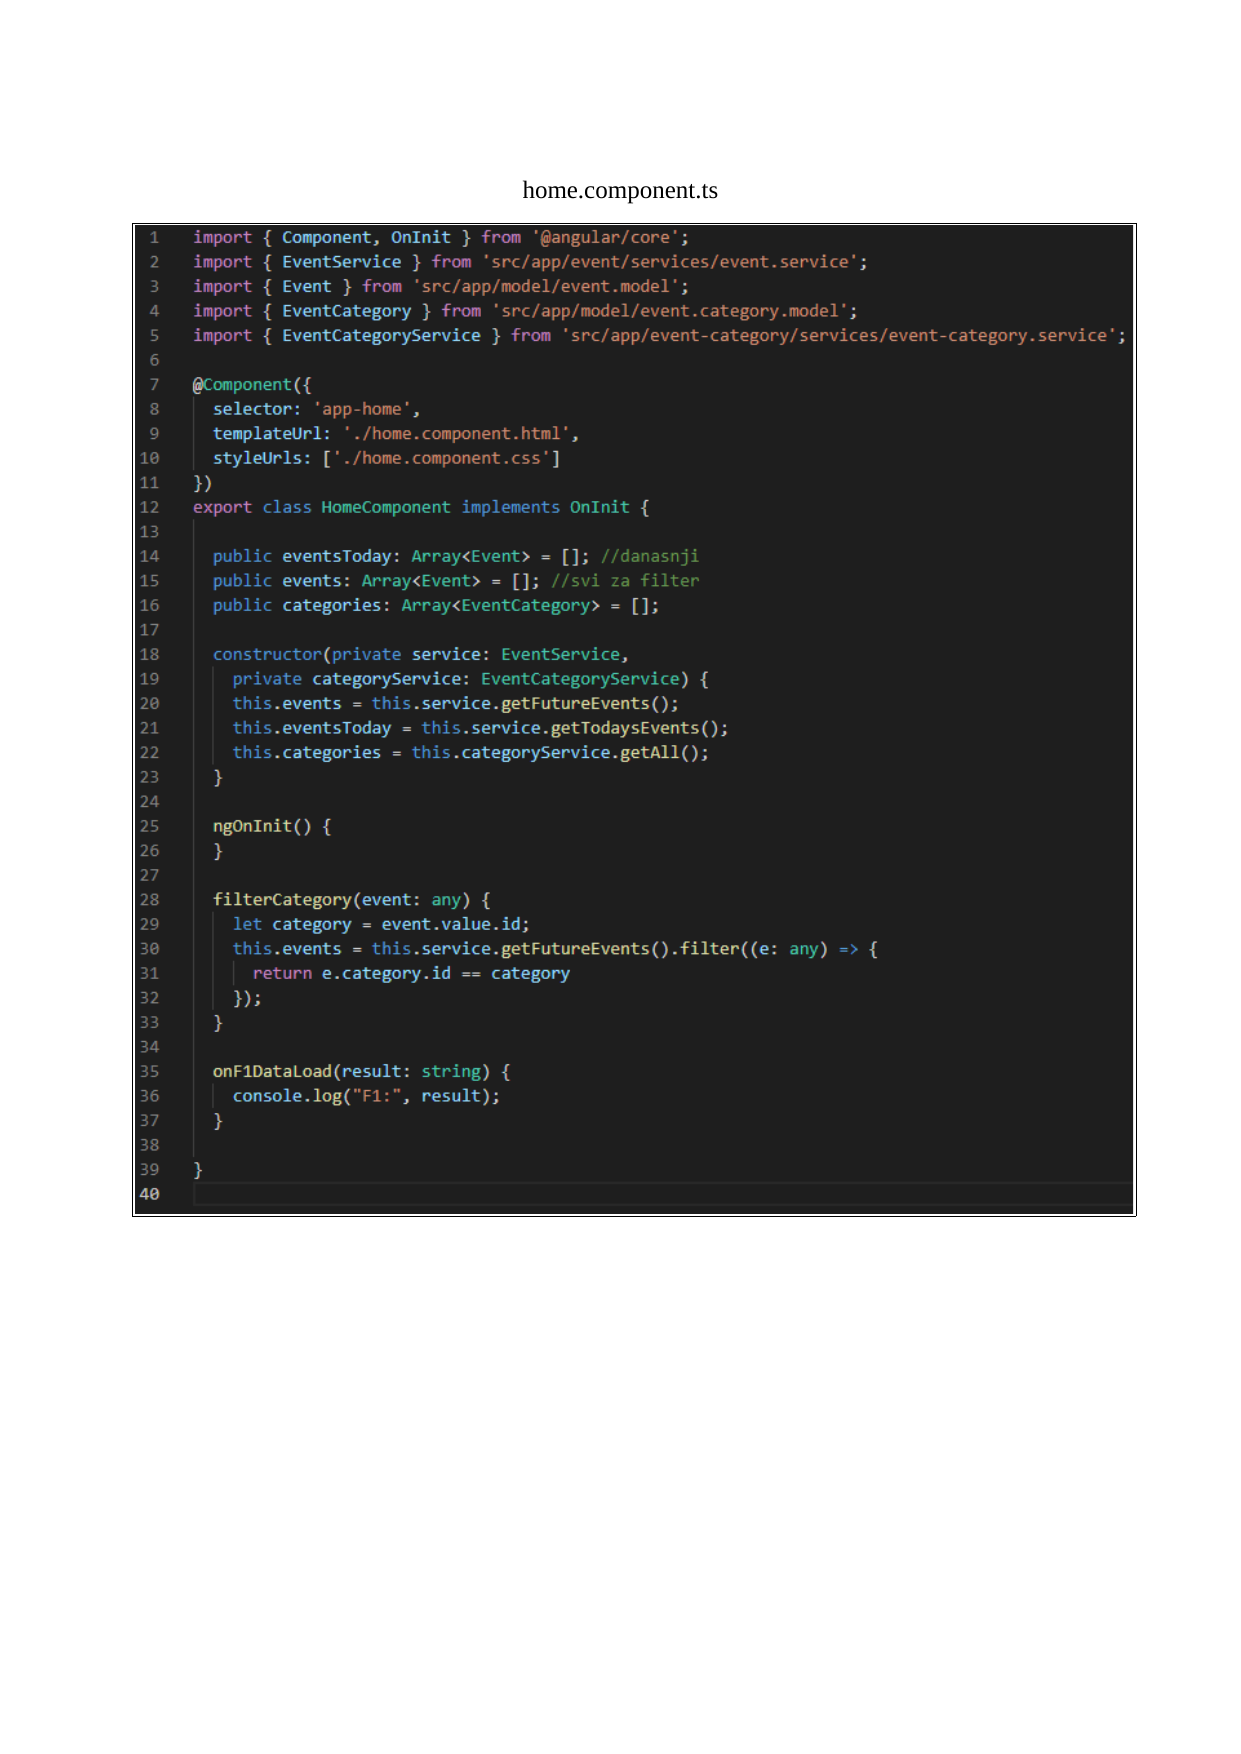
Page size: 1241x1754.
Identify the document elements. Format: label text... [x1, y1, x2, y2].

picture [135, 225, 1134, 1214]
text home.component.ts [118, 176, 1122, 204]
